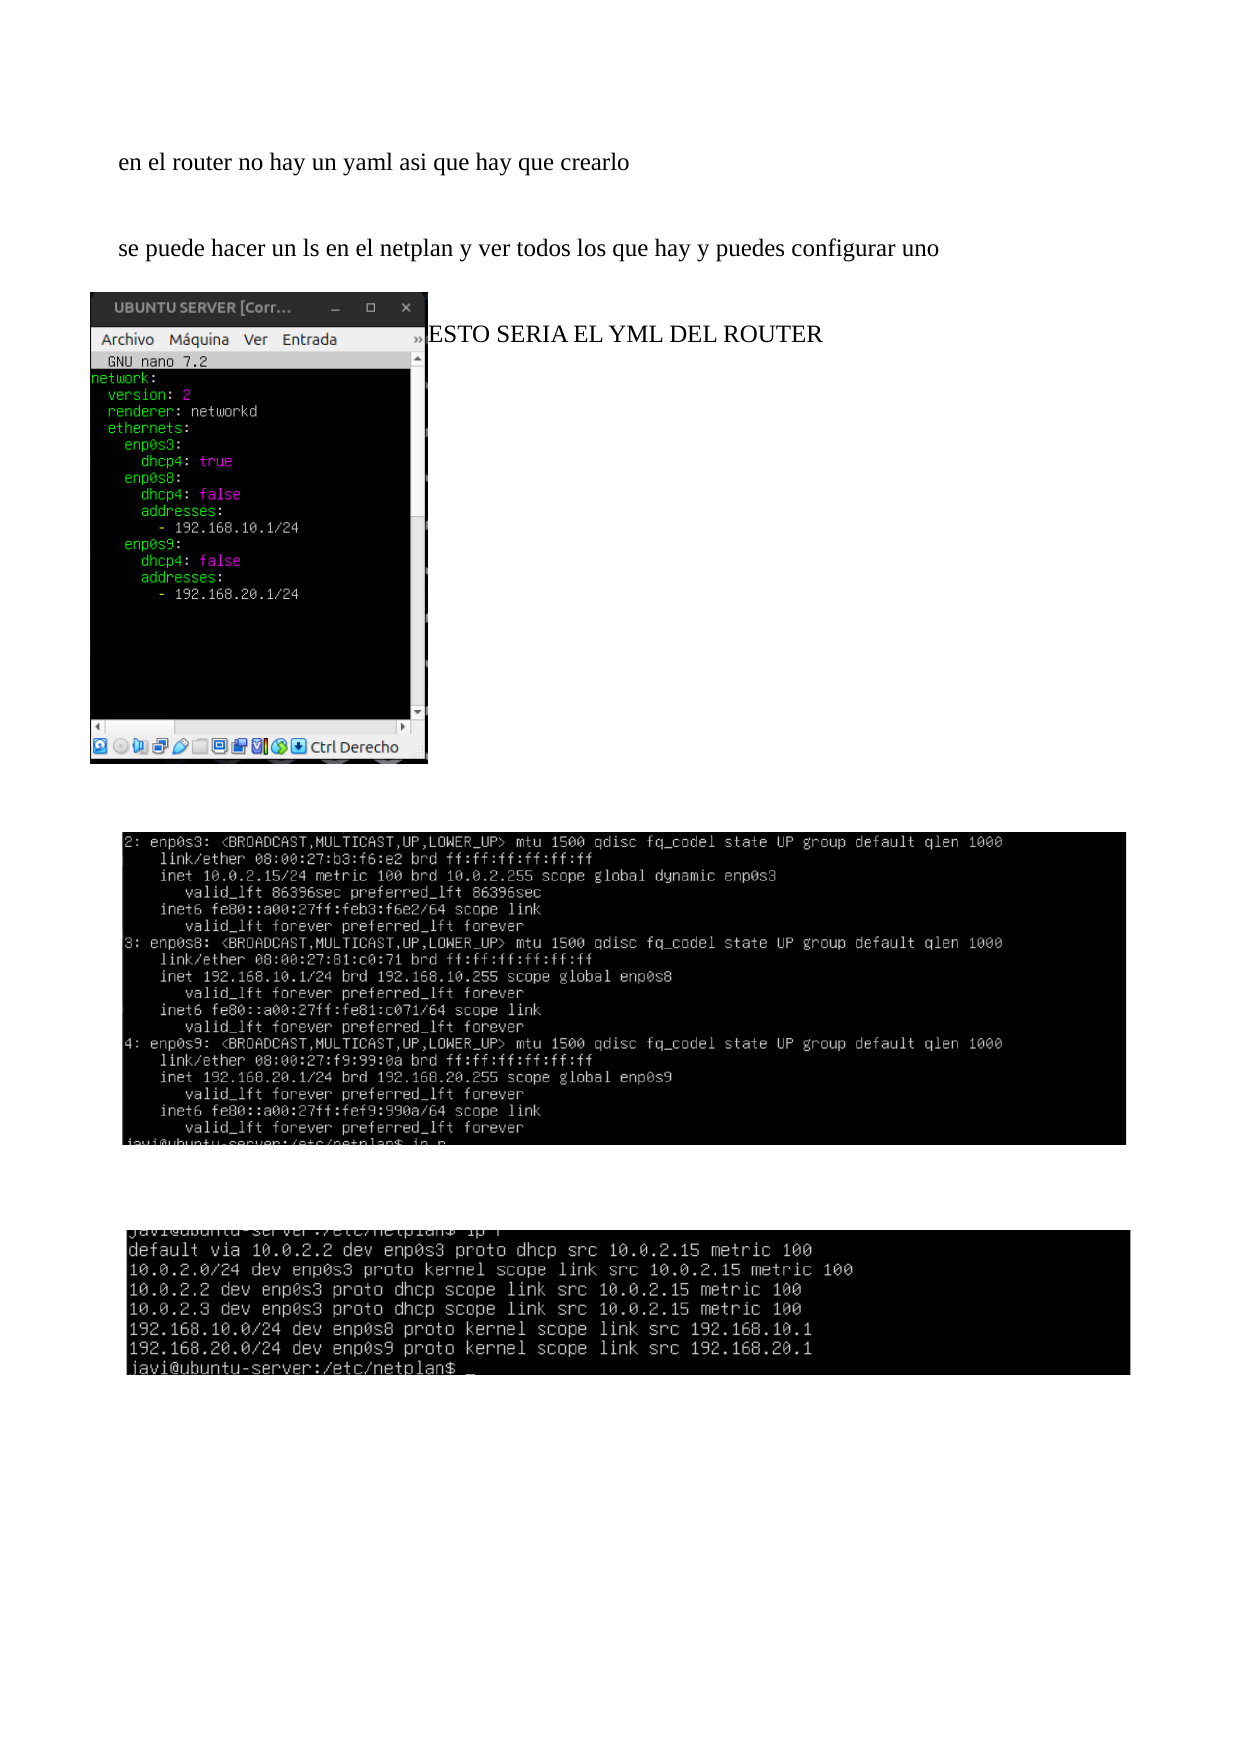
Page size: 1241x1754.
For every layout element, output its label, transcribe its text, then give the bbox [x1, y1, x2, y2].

picture [122, 832, 1127, 1145]
picture [126, 1230, 1131, 1375]
picture [90, 292, 428, 764]
text en el router no hay un yaml asi que hay que crearlo [118, 118, 1122, 176]
text se puede hacer un ls en el netplan y ver todos los que hay y puedes configurar uno ESTO SERIA EL YML DEL ROUTER [118, 176, 1122, 348]
